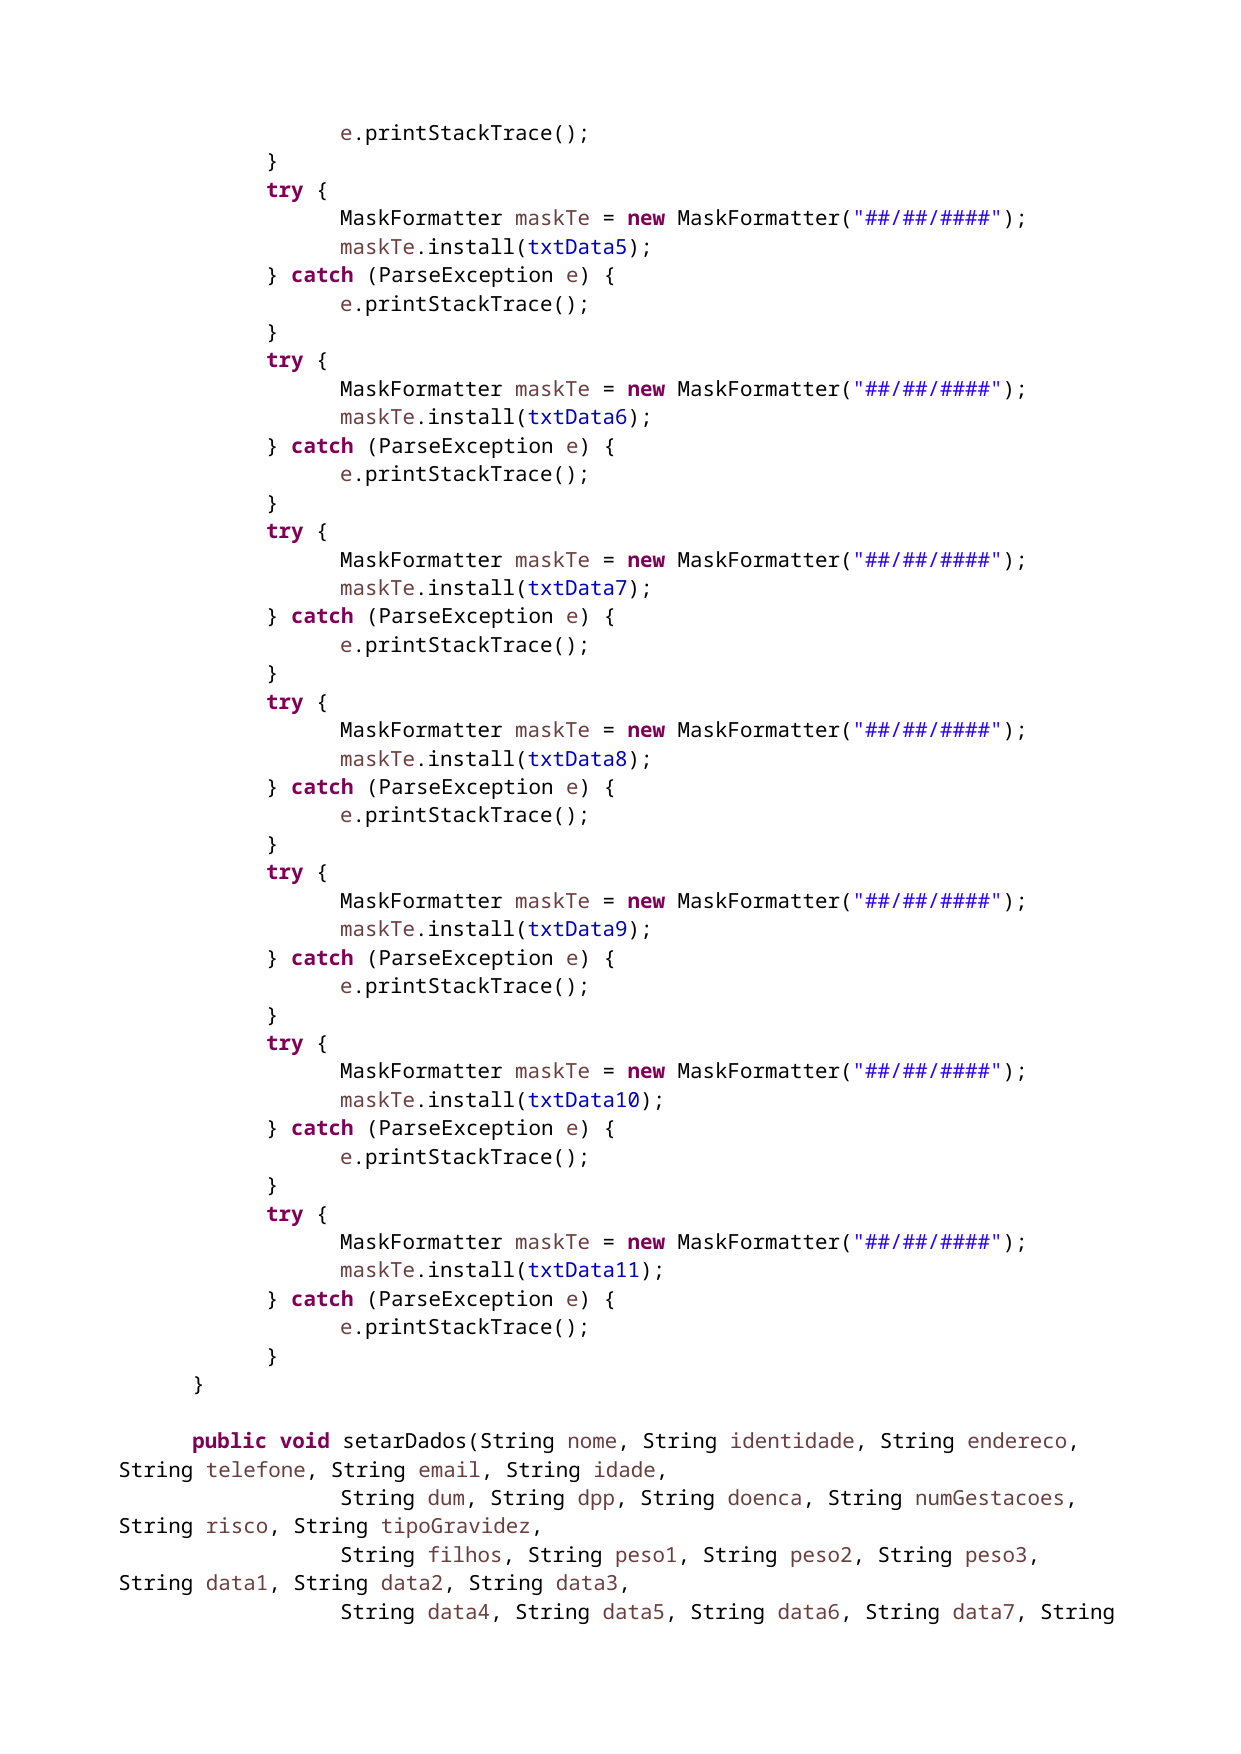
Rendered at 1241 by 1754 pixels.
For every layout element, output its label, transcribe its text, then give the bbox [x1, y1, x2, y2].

text try { [118, 175, 1122, 203]
text } [118, 488, 1122, 516]
text try { [118, 346, 1122, 374]
text } catch (ParseException e) { [118, 772, 1122, 801]
text e.printStackTrace(); [118, 1142, 1122, 1170]
text try { [118, 1199, 1122, 1227]
text } [118, 147, 1122, 175]
text public void setarDados(String nome, String identidade, String endereco, String telefone, String email, String idade, [118, 1426, 1122, 1483]
text MaskFormatter maskTe = new MaskFormatter("##/##/####"); [118, 1057, 1122, 1085]
text try { [118, 857, 1122, 886]
text MaskFormatter maskTe = new MaskFormatter("##/##/####"); [118, 203, 1122, 232]
text e.printStackTrace(); [118, 801, 1122, 829]
text } catch (ParseException e) { [118, 431, 1122, 459]
text MaskFormatter maskTe = new MaskFormatter("##/##/####"); [118, 1227, 1122, 1256]
text e.printStackTrace(); [118, 459, 1122, 488]
text e.printStackTrace(); [118, 1312, 1122, 1341]
text } catch (ParseException e) { [118, 1113, 1122, 1142]
text } [118, 658, 1122, 687]
text } [118, 1000, 1122, 1028]
text } [118, 1369, 1122, 1398]
text maskTe.install(txtData9); [118, 914, 1122, 943]
text } catch (ParseException e) { [118, 943, 1122, 971]
text e.printStackTrace(); [118, 289, 1122, 317]
text } catch (ParseException e) { [118, 1284, 1122, 1312]
text String filhos, String peso1, String peso2, String peso3, String data1, String data2, String data3, [118, 1540, 1122, 1597]
text maskTe.install(txtData5); [118, 232, 1122, 260]
text e.printStackTrace(); [118, 118, 1122, 147]
text maskTe.install(txtData8); [118, 744, 1122, 772]
text maskTe.install(txtData10); [118, 1085, 1122, 1113]
text MaskFormatter maskTe = new MaskFormatter("##/##/####"); [118, 715, 1122, 744]
text e.printStackTrace(); [118, 971, 1122, 1000]
text maskTe.install(txtData6); [118, 402, 1122, 431]
text maskTe.install(txtData11); [118, 1256, 1122, 1284]
text } catch (ParseException e) { [118, 260, 1122, 289]
text try { [118, 687, 1122, 715]
text try { [118, 1028, 1122, 1057]
text String dum, String dpp, String doenca, String numGestacoes, String risco, String tipoGravidez, [118, 1483, 1122, 1540]
text MaskFormatter maskTe = new MaskFormatter("##/##/####"); [118, 886, 1122, 914]
text } [118, 829, 1122, 857]
text } [118, 1170, 1122, 1199]
text } [118, 1341, 1122, 1369]
text String data4, String data5, String data6, String data7, String [118, 1597, 1122, 1625]
text MaskFormatter maskTe = new MaskFormatter("##/##/####"); [118, 545, 1122, 573]
text MaskFormatter maskTe = new MaskFormatter("##/##/####"); [118, 374, 1122, 402]
text } catch (ParseException e) { [118, 602, 1122, 630]
text } [118, 317, 1122, 346]
text maskTe.install(txtData7); [118, 573, 1122, 602]
text try { [118, 516, 1122, 545]
text e.printStackTrace(); [118, 630, 1122, 658]
